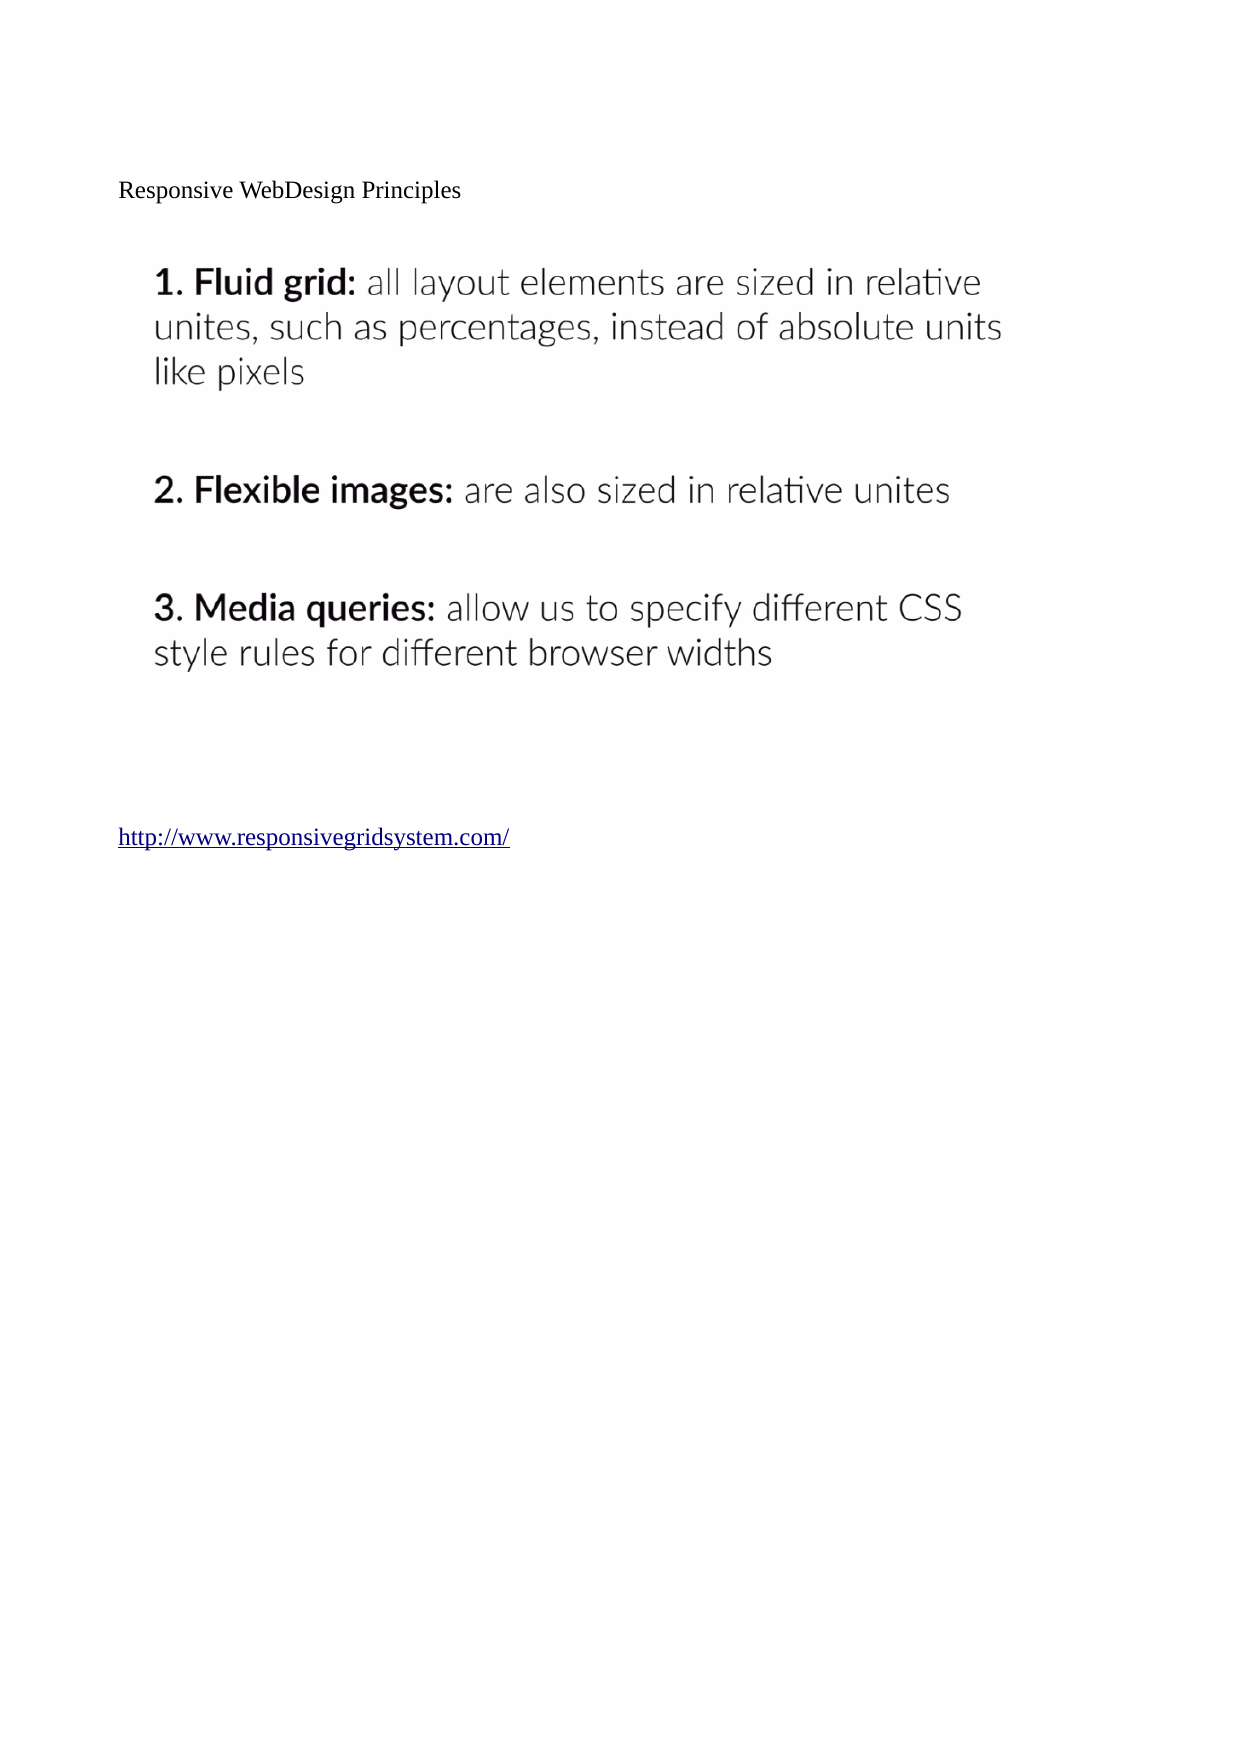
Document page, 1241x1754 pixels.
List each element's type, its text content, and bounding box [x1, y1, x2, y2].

text Responsive WebDesign Principles [118, 176, 1122, 204]
picture [118, 233, 1123, 794]
text http://www.responsivegridsystem.com/ [118, 822, 1122, 851]
